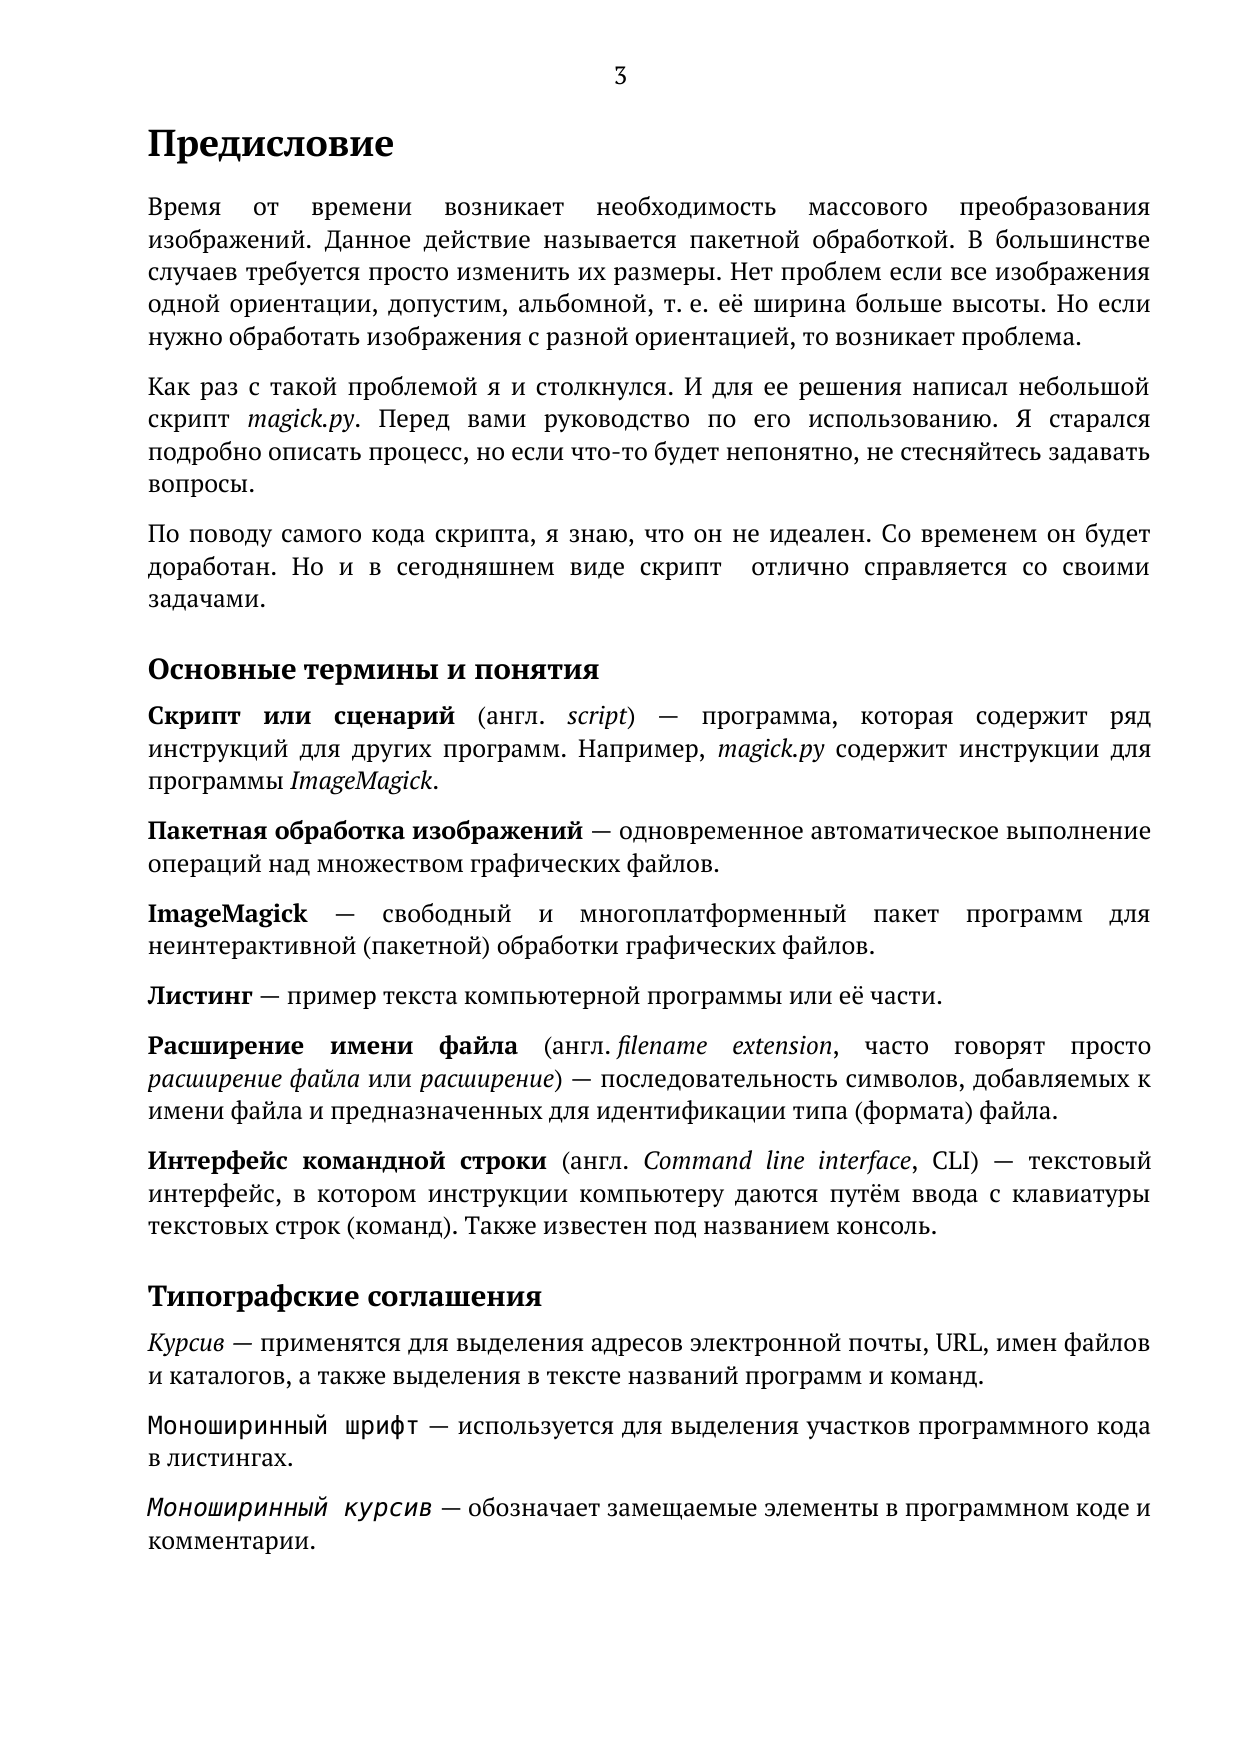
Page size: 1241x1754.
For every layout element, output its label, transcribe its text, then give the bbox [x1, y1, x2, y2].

text Листинг — пример текста компьютерной программы или её части. [148, 979, 1152, 1012]
subtitle Типографские соглашения [148, 1277, 1152, 1314]
text Курсив — применятся для выделения адресов электронной почты, URL, имен файлов и каталогов, а также выделения в тексте названий программ и команд. [148, 1326, 1152, 1391]
text Интерфейс командной строки (англ. Command line interface, CLI) — текстовый интерфейс, в котором инструкции компьютеру даются путём ввода с клавиатуры текстовых строк (команд). Также известен под названием консоль. [148, 1144, 1152, 1241]
text Моноширинный шрифт — используется для выделения участков программного кода в листингах. [148, 1409, 1152, 1473]
text Время от времени возникает необходимость массового преобразования изображений. Данное действие называется пакетной обработкой. В большинстве случаев требуется просто изменить их размеры. Нет проблем если все изображения одной ориентации, допустим, альбомной, т. е. её ширина больше высоты. Но если нужно обработать изображения с разной ориентацией, то возникает проблема. [148, 190, 1152, 352]
text Как раз с такой проблемой я и столкнулся. И для ее решения написал небольшой скрипт magick.py. Перед вами руководство по его использованию. Я старался подробно описать процесс, но если что-то будет непонятно, не стесняйтесь задавать вопросы. [148, 370, 1152, 499]
text Скрипт или сценарий (англ. script) — программа, которая содержит ряд инструкций для других программ. Например, magick.py содержит инструкции для программы ImageMagick. [148, 699, 1152, 796]
text Расширение имени файла (англ. filename extension, часто говорят просто расширение файла или расширение) — последовательность символов, добавляемых к имени файла и предназначенных для идентификации типа (формата) файла. [148, 1029, 1152, 1126]
text По поводу самого кода скрипта, я знаю, что он не идеален. Со временем он будет доработан. Но и в сегодняшнем виде скрипт отлично справляется со своими задачами. [148, 517, 1152, 614]
text Моноширинный курсив — обозначает замещаемые элементы в программном коде и комментарии. [148, 1491, 1152, 1556]
subtitle Предисловие [148, 118, 1152, 167]
subtitle Основные термины и понятия [148, 650, 1152, 687]
text ImageMagick — свободный и многоплатформенный пакет программ для неинтерактивной (пакетной) обработки графических файлов. [148, 897, 1152, 961]
text Пакетная обработка изображений — одновременное автоматическое выполнение операций над множеством графических файлов. [148, 814, 1152, 879]
